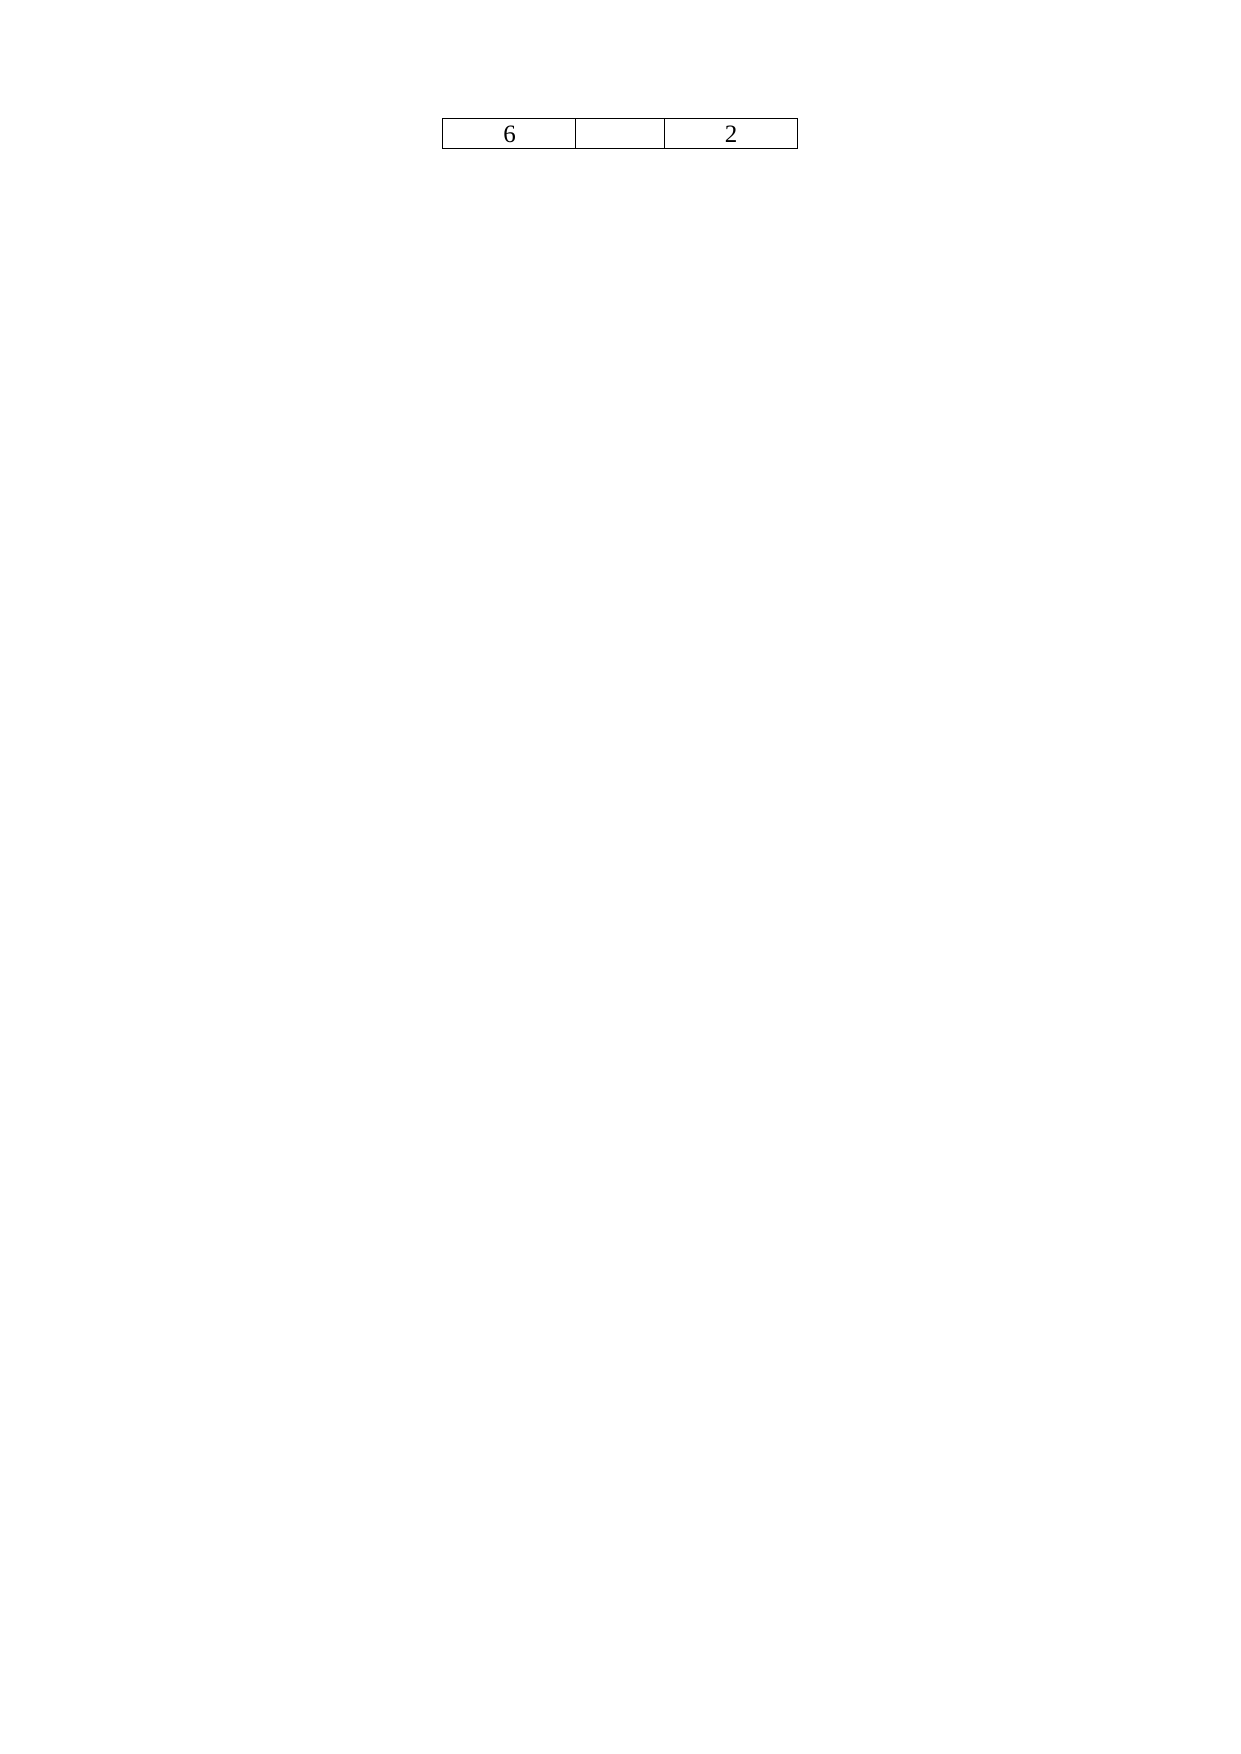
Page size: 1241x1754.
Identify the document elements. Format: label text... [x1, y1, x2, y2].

table_cell 2 [665, 119, 797, 148]
table_cell 6 [443, 119, 575, 148]
table_cell [576, 119, 664, 148]
